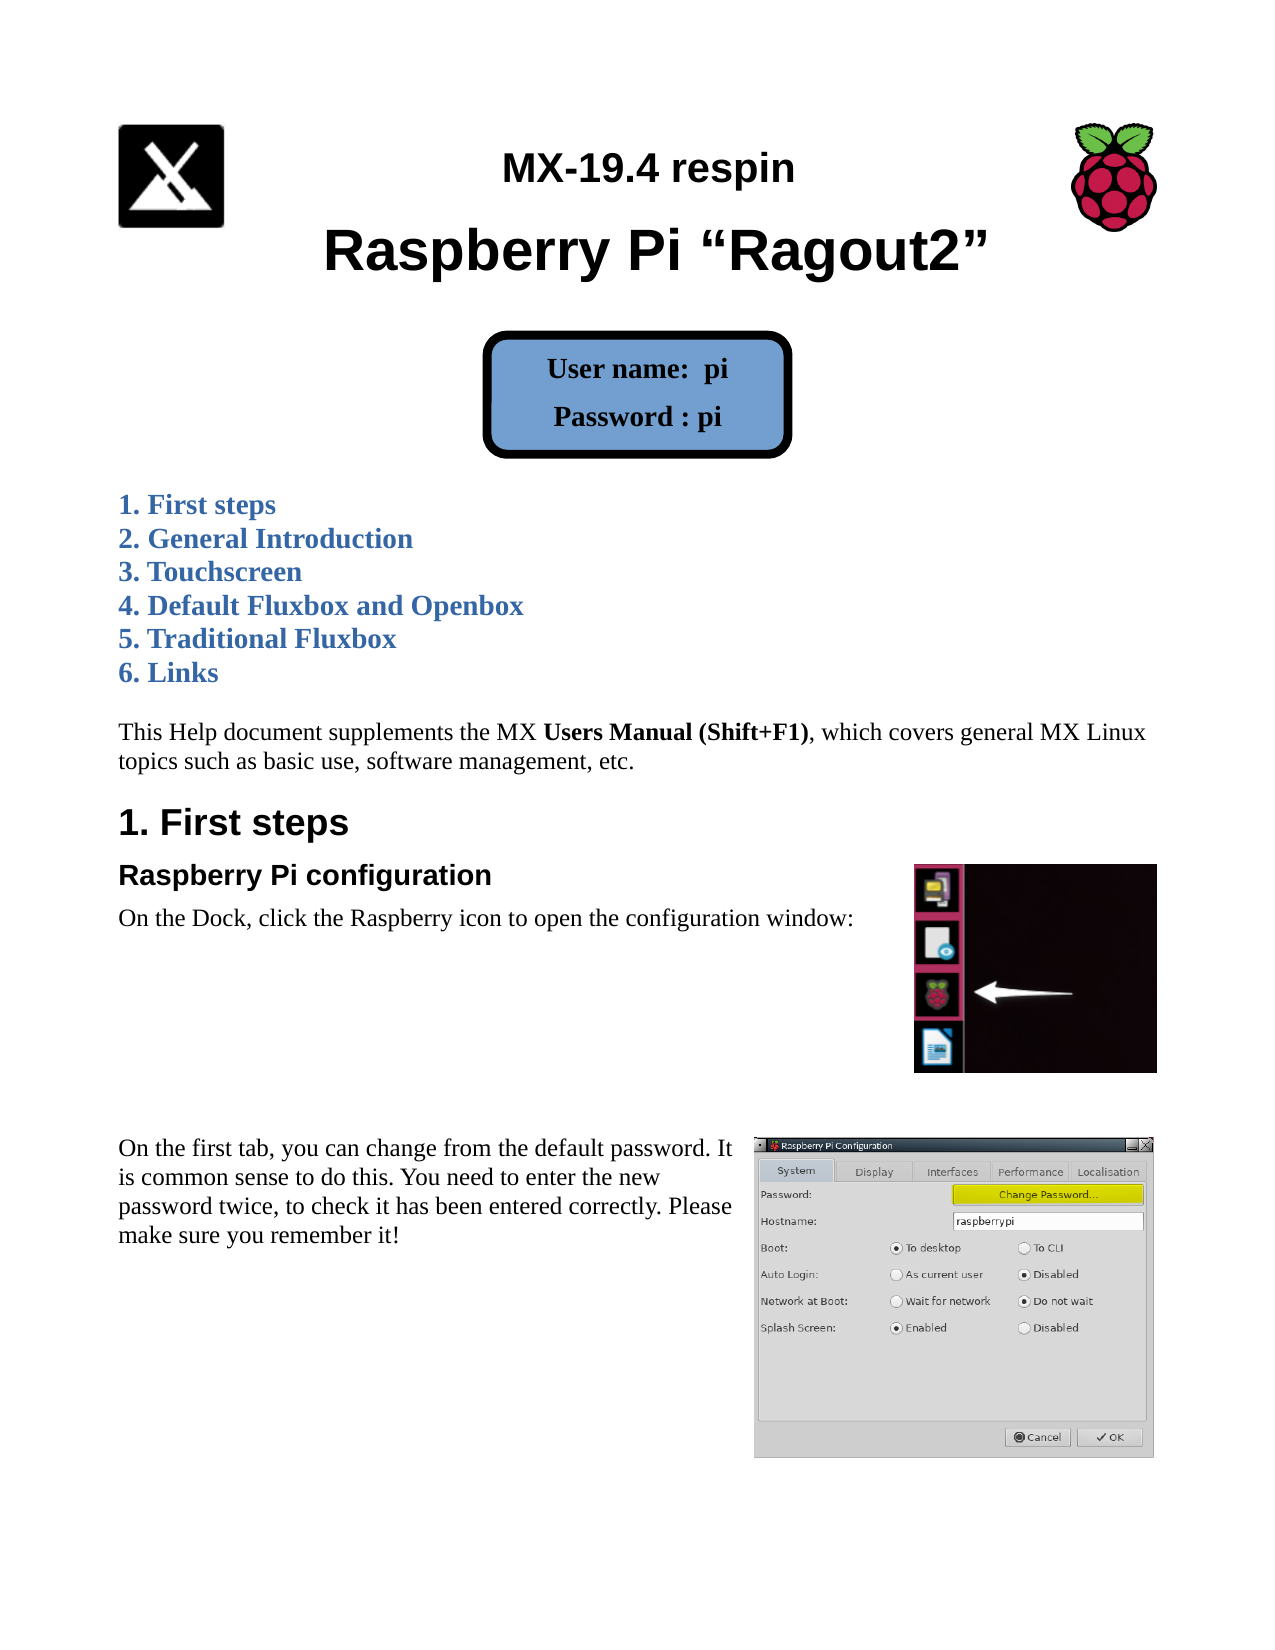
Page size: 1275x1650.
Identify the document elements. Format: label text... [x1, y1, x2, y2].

text This Help document supplements the MX Users Manual (Shift+F1), which covers general MX Linux topics such as basic use, software management, etc. [118, 717, 1157, 775]
title Raspberry Pi “Ragout2” [118, 216, 1157, 283]
picture [116, 122, 227, 231]
text 1. First steps [118, 487, 1157, 521]
text 6. Links [118, 655, 1157, 688]
picture [750, 1133, 1157, 1461]
text 5. Traditional Fluxbox [118, 621, 1157, 655]
picture [914, 864, 1157, 1073]
text On the first tab, you can change from the default password. It is common sense to do this. You need to enter the new password twice, to check it has been entered correctly. Please make sure you remember it! [118, 1133, 750, 1248]
text Password : pi [118, 399, 1157, 433]
text 3. Touchscreen [118, 554, 1157, 588]
text 2. General Introduction [118, 521, 1157, 554]
text On the Dock, click the Raspberry icon to open the configuration window: [118, 903, 914, 961]
subtitle Raspberry Pi configuration [118, 857, 1157, 891]
text 4. Default Fluxbox and Openbox [118, 588, 1157, 621]
text User name: pi [118, 351, 1157, 385]
picture [1071, 123, 1157, 232]
subtitle 1. First steps [118, 800, 1157, 843]
title MX-19.4 respin [227, 143, 1071, 191]
